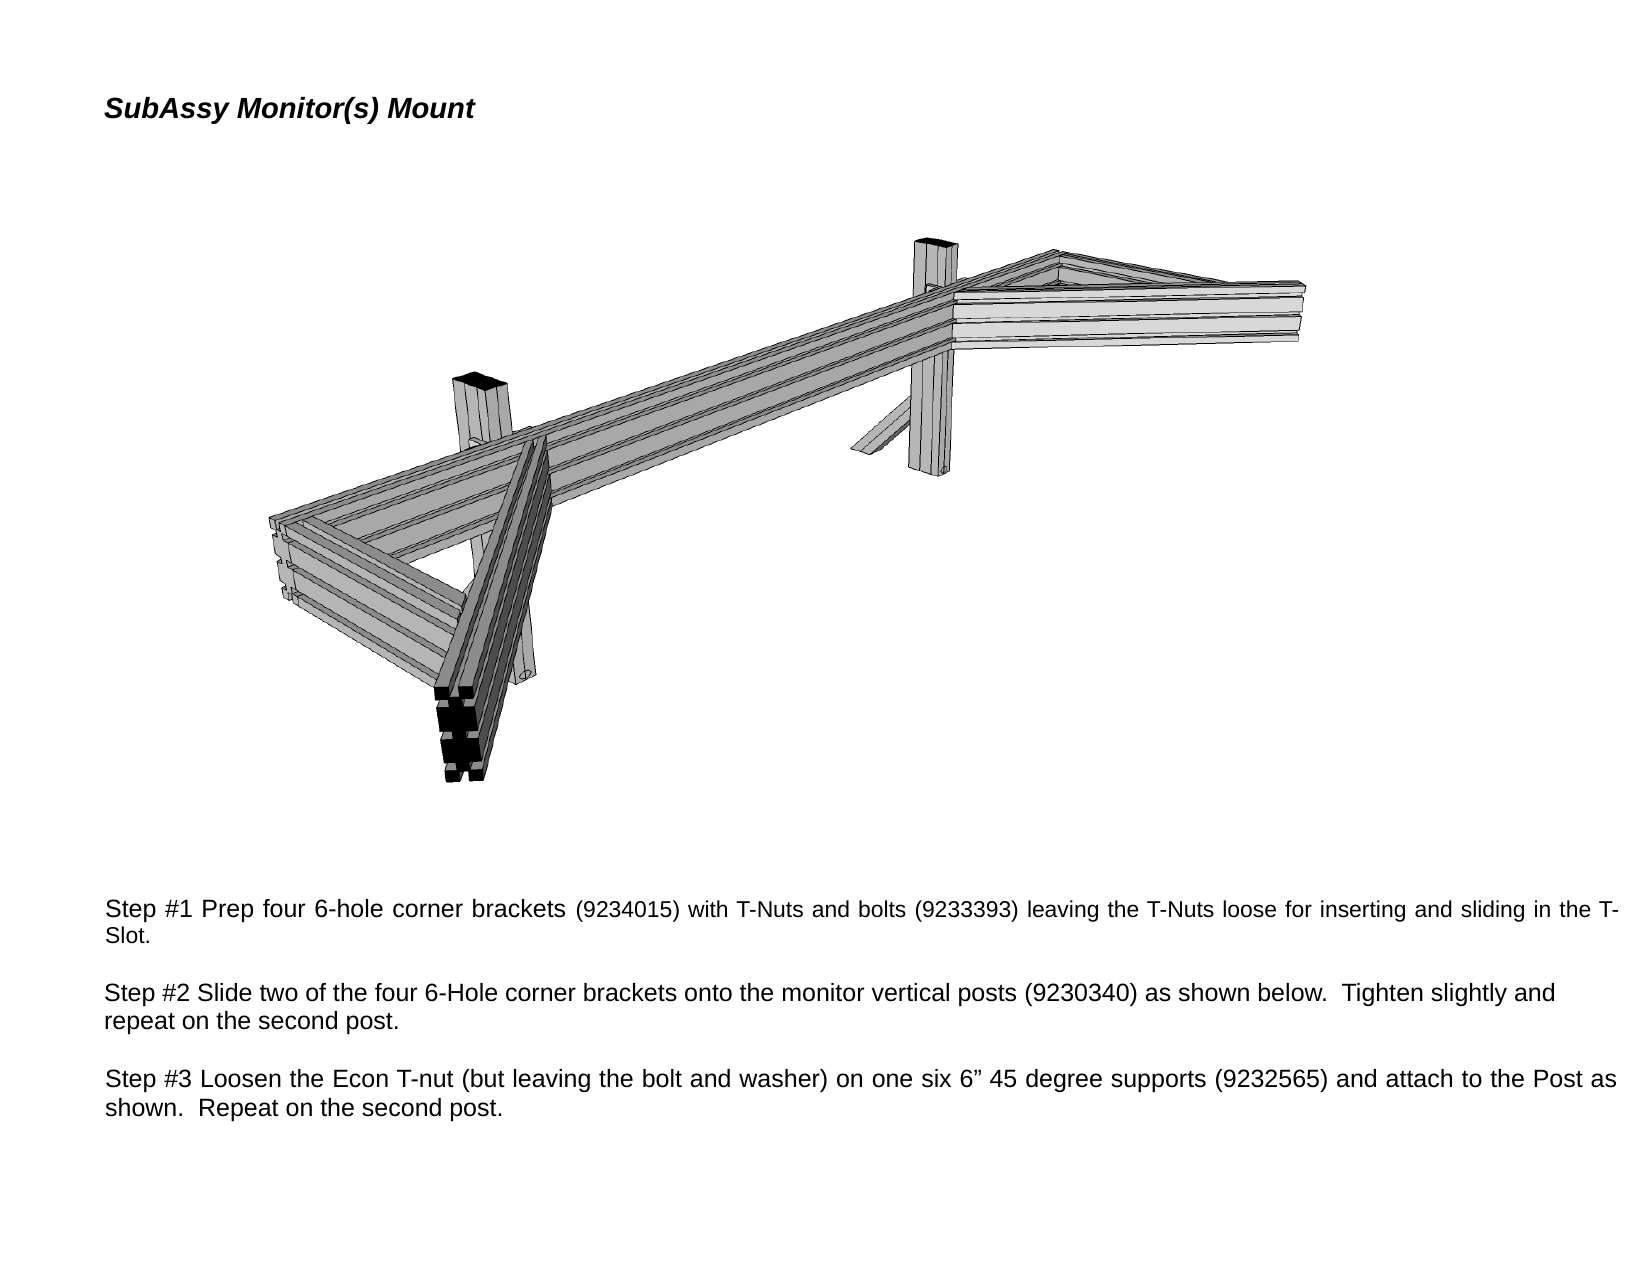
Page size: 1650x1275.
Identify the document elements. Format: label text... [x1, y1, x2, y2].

picture [30, 131, 1620, 894]
text Step #2 Slide two of the four 6-Hole corner brackets onto the monitor vertical posts (9230340) as shown below. Tighten slightly and repeat on the second post. [104, 977, 1620, 1035]
text Step #1 Prep four 6-hole corner brackets (9234015) with T-Nuts and bolts (9233393) leaving the T-Nuts loose for inserting and sliding in the T-Slot. [105, 894, 1620, 949]
subtitle SubAssy Monitor(s) Mount [30, 91, 1620, 125]
text Step #3 Loosen the Econ T-nut (but leaving the bolt and washer) on one six 6” 45 degree supports (9232565) and attach to the Post as shown. Repeat on the second post. [105, 1064, 1620, 1121]
